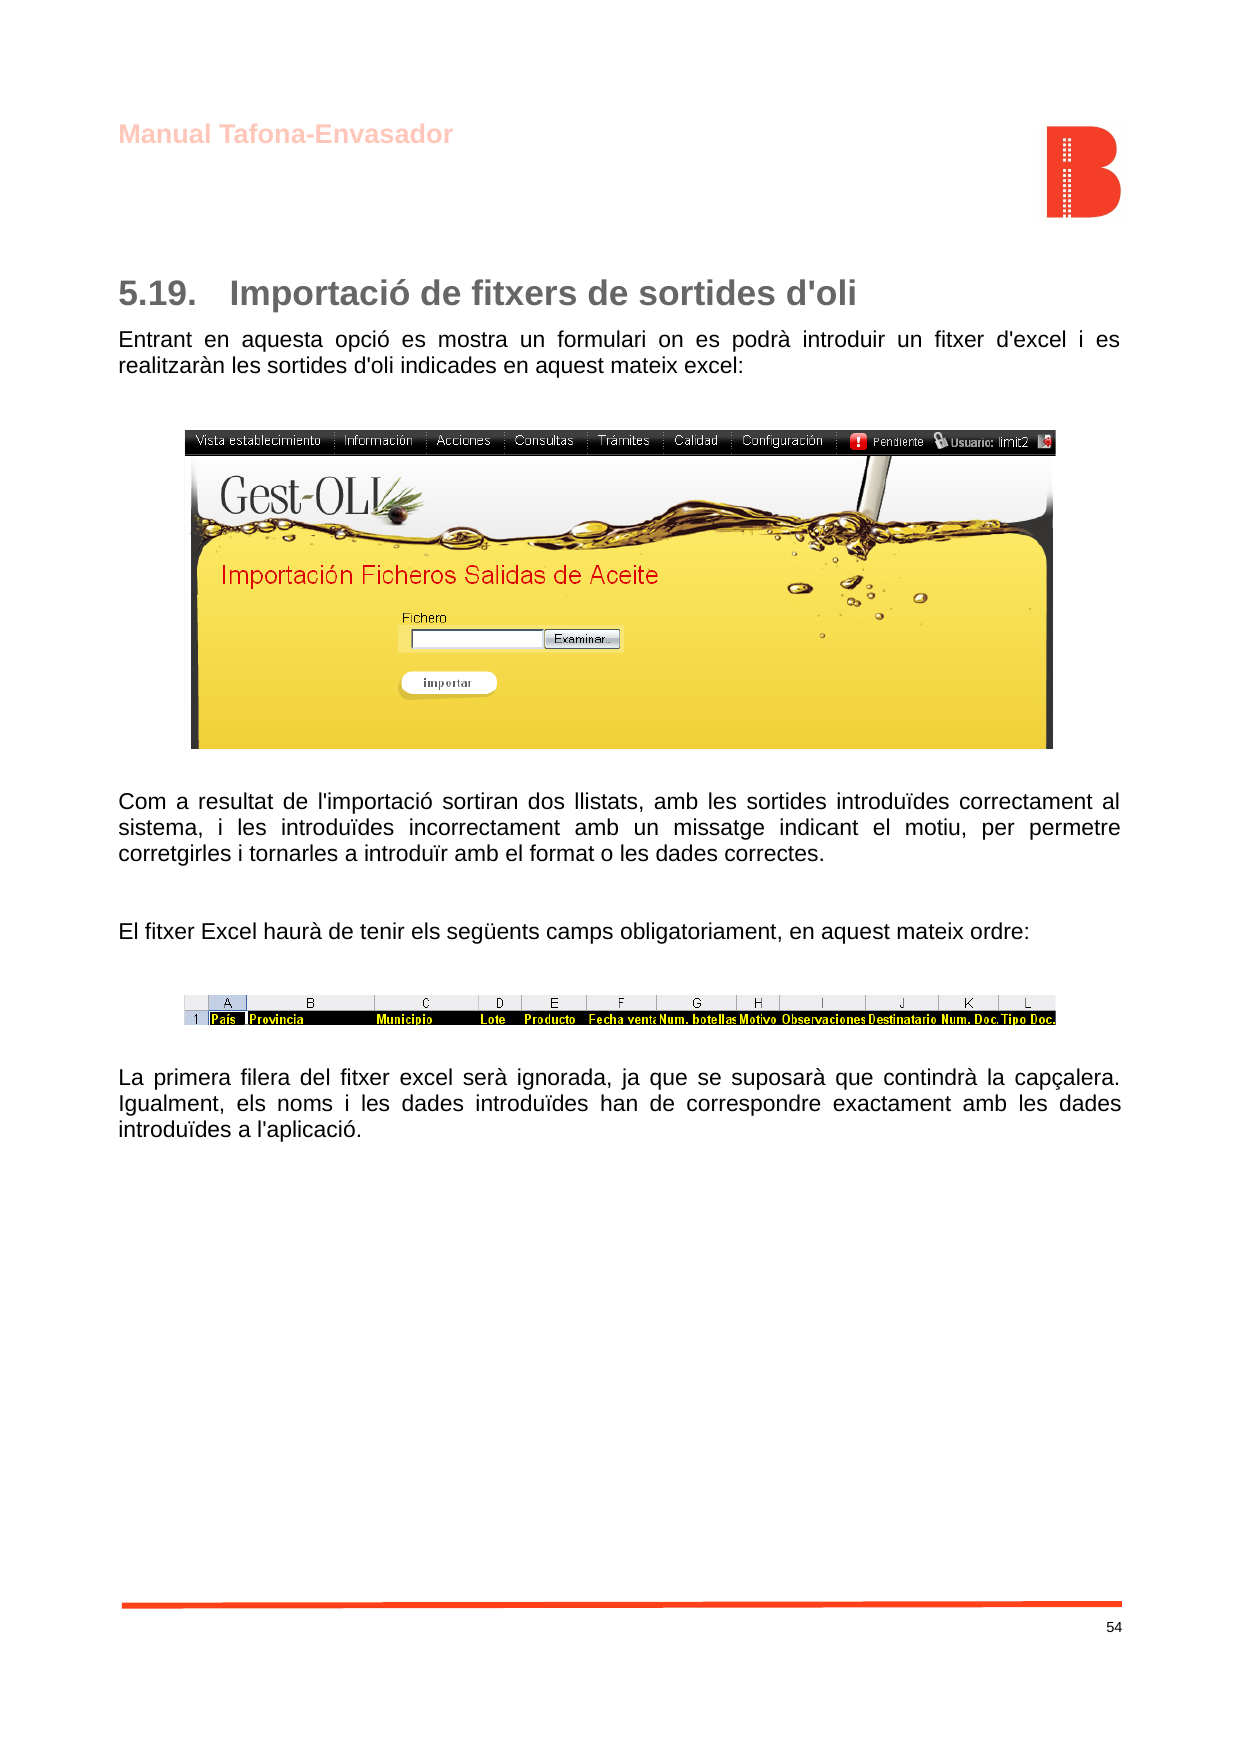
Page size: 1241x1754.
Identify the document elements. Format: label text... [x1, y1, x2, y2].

text Entrant en aquesta opció es mostra un formulari on es podrà introduir un fitxer d'excel i es realitzaràn les sortides d'oli indicades en aquest mateix excel: [118, 326, 1122, 378]
picture [1036, 124, 1130, 221]
picture [184, 995, 1056, 1025]
text La primera filera del fitxer excel serà ignorada, ja que se suposarà que contindrà la capçalera. Igualment, els noms i les dades introduïdes han de correspondre exactament amb les dades introduïdes a l'aplicació. [118, 1064, 1122, 1143]
picture [184, 430, 1056, 749]
text El fitxer Excel haurà de tenir els següents camps obligatoriament, en aquest mateix ordre: [118, 918, 1122, 944]
subtitle Importació de fitxers de sortides d'oli [118, 273, 1122, 313]
text Com a resultat de l'importació sortiran dos llistats, amb les sortides introduïdes correctament al sistema, i les introduïdes incorrectament amb un missatge indicant el motiu, per permetre corretgirles i tornarles a introduïr amb el format o les dades correctes. [118, 788, 1122, 867]
